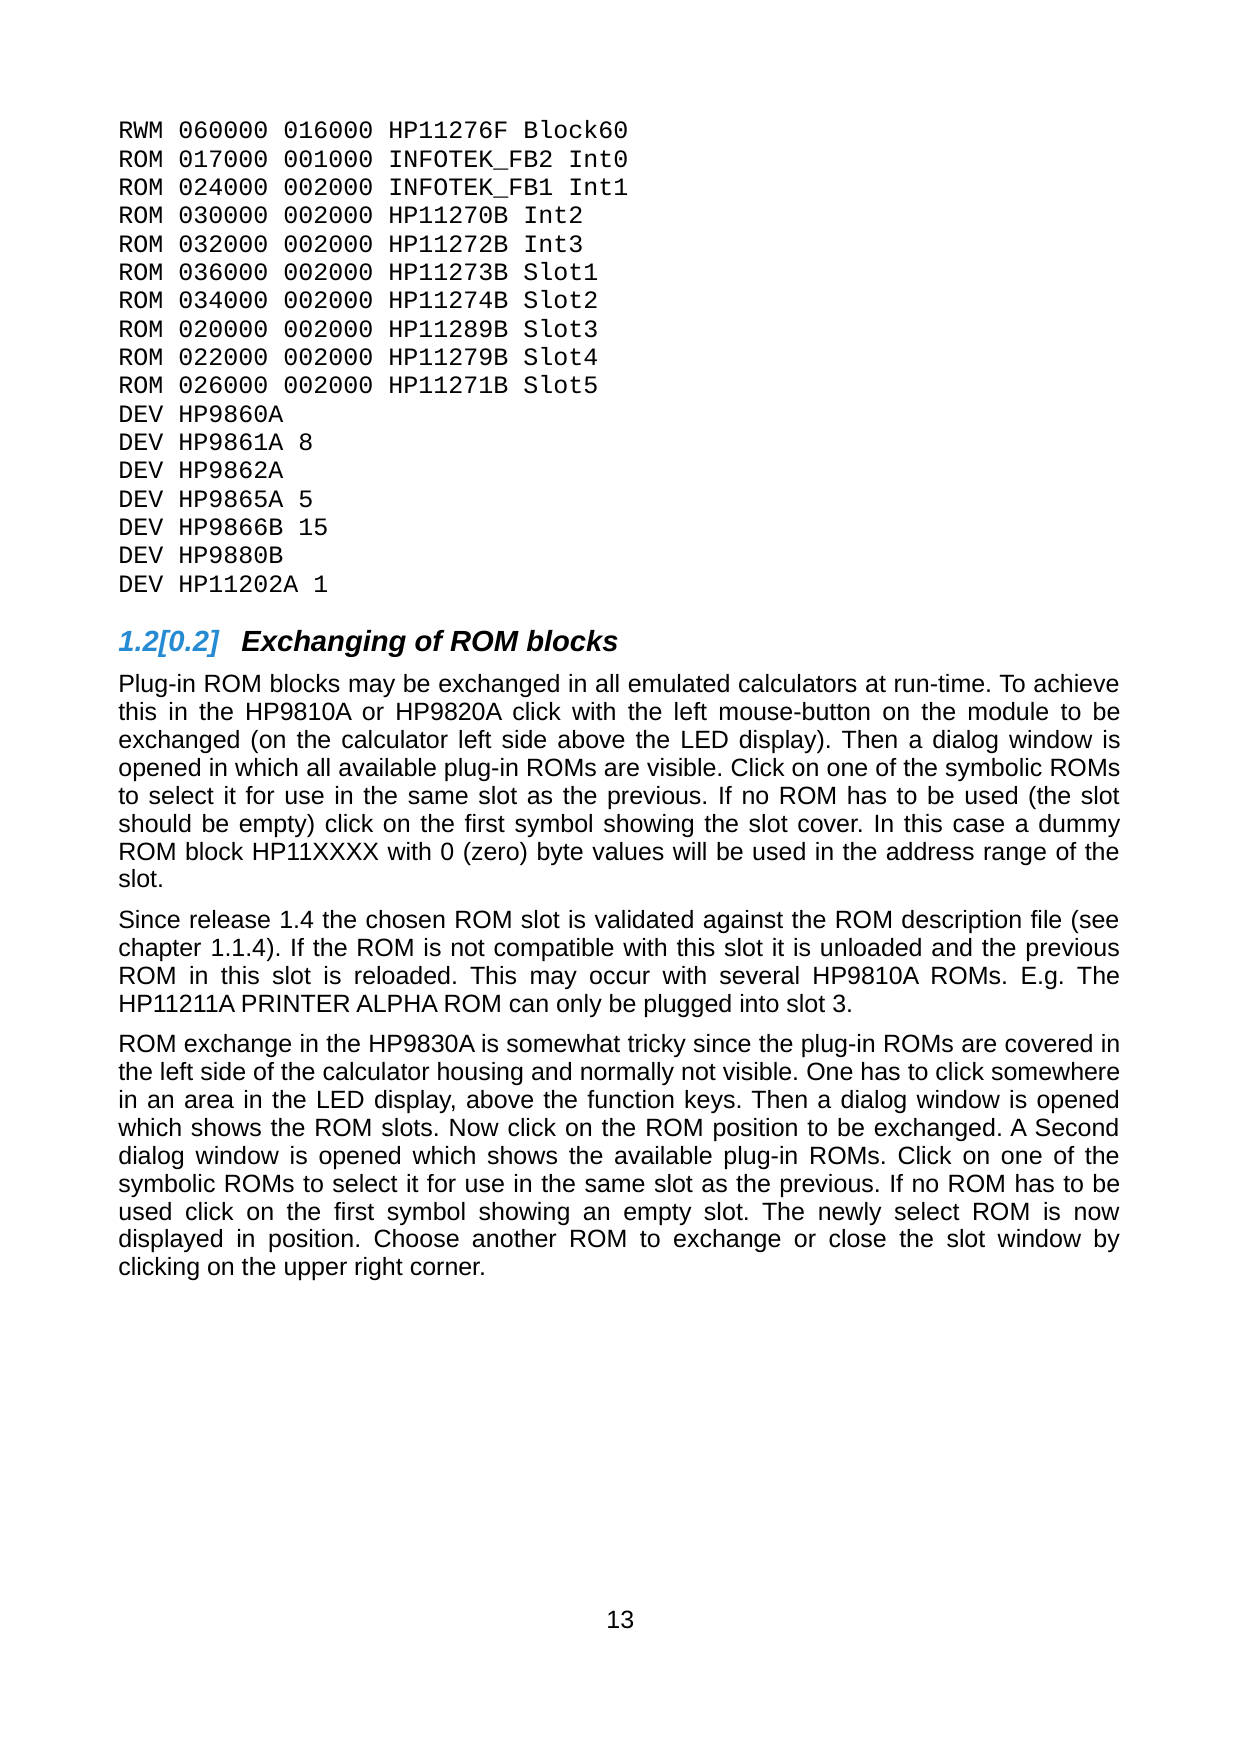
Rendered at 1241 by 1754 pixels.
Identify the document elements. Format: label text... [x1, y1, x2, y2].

text Since release 1.4 the chosen ROM slot is validated against the ROM description file (see chapter 1.1.4). If the ROM is not compatible with this slot it is unloaded and the previous ROM in this slot is reloaded. This may occur with several HP9810A ROMs. E.g. The HP11211A PRINTER ALPHA ROM can only be plugged into slot 3. [118, 906, 1122, 1017]
text Plug-in ROM blocks may be exchanged in all emulated calculators at run-time. To achieve this in the HP9810A or HP9820A click with the left mouse-button on the module to be exchanged (on the calculator left side above the LED display). Then a dialog window is opened in which all available plug-in ROMs are visible. Click on one of the symbolic ROMs to select it for use in the same slot as the previous. If no ROM has to be used (the slot should be empty) click on the first symbol showing the slot cover. In this case a dummy ROM block HP11XXXX with 0 (zero) byte values will be used in the address range of the slot. [118, 670, 1122, 893]
text DEV HP9880B [118, 543, 1122, 571]
text ROM 020000 002000 HP11289B Slot3 [118, 316, 1122, 345]
text DEV HP9865A 5 [118, 486, 1122, 515]
text ROM 017000 001000 INFOTEK_FB2 Int0 [118, 146, 1122, 175]
text ROM 030000 002000 HP11270B Int2 [118, 203, 1122, 231]
text DEV HP9860A [118, 401, 1122, 430]
subtitle Exchanging of ROM blocks [118, 625, 1122, 657]
text ROM 024000 002000 INFOTEK_FB1 Int1 [118, 175, 1122, 203]
text DEV HP9866B 15 [118, 515, 1122, 543]
text DEV HP9862A [118, 458, 1122, 486]
text ROM 022000 002000 HP11279B Slot4 [118, 345, 1122, 373]
text ROM exchange in the HP9830A is somewhat tricky since the plug-in ROMs are covered in the left side of the calculator housing and normally not visible. One has to click somewhere in an area in the LED display, above the function keys. Then a dialog window is opened which shows the ROM slots. Now click on the ROM position to be exchanged. A Second dialog window is opened which shows the available plug-in ROMs. Click on one of the symbolic ROMs to select it for use in the same slot as the previous. If no ROM has to be used click on the first symbol showing an empty slot. The newly select ROM is now displayed in position. Choose another ROM to exchange or close the slot window by clicking on the upper right corner. [118, 1030, 1122, 1281]
text RWM 060000 016000 HP11276F Block60 [118, 118, 1122, 146]
text ROM 032000 002000 HP11272B Int3 [118, 231, 1122, 260]
text DEV HP11202A 1 [118, 571, 1122, 600]
text ROM 036000 002000 HP11273B Slot1 [118, 260, 1122, 288]
text ROM 034000 002000 HP11274B Slot2 [118, 288, 1122, 316]
text ROM 026000 002000 HP11271B Slot5 [118, 373, 1122, 401]
text DEV HP9861A 8 [118, 430, 1122, 458]
